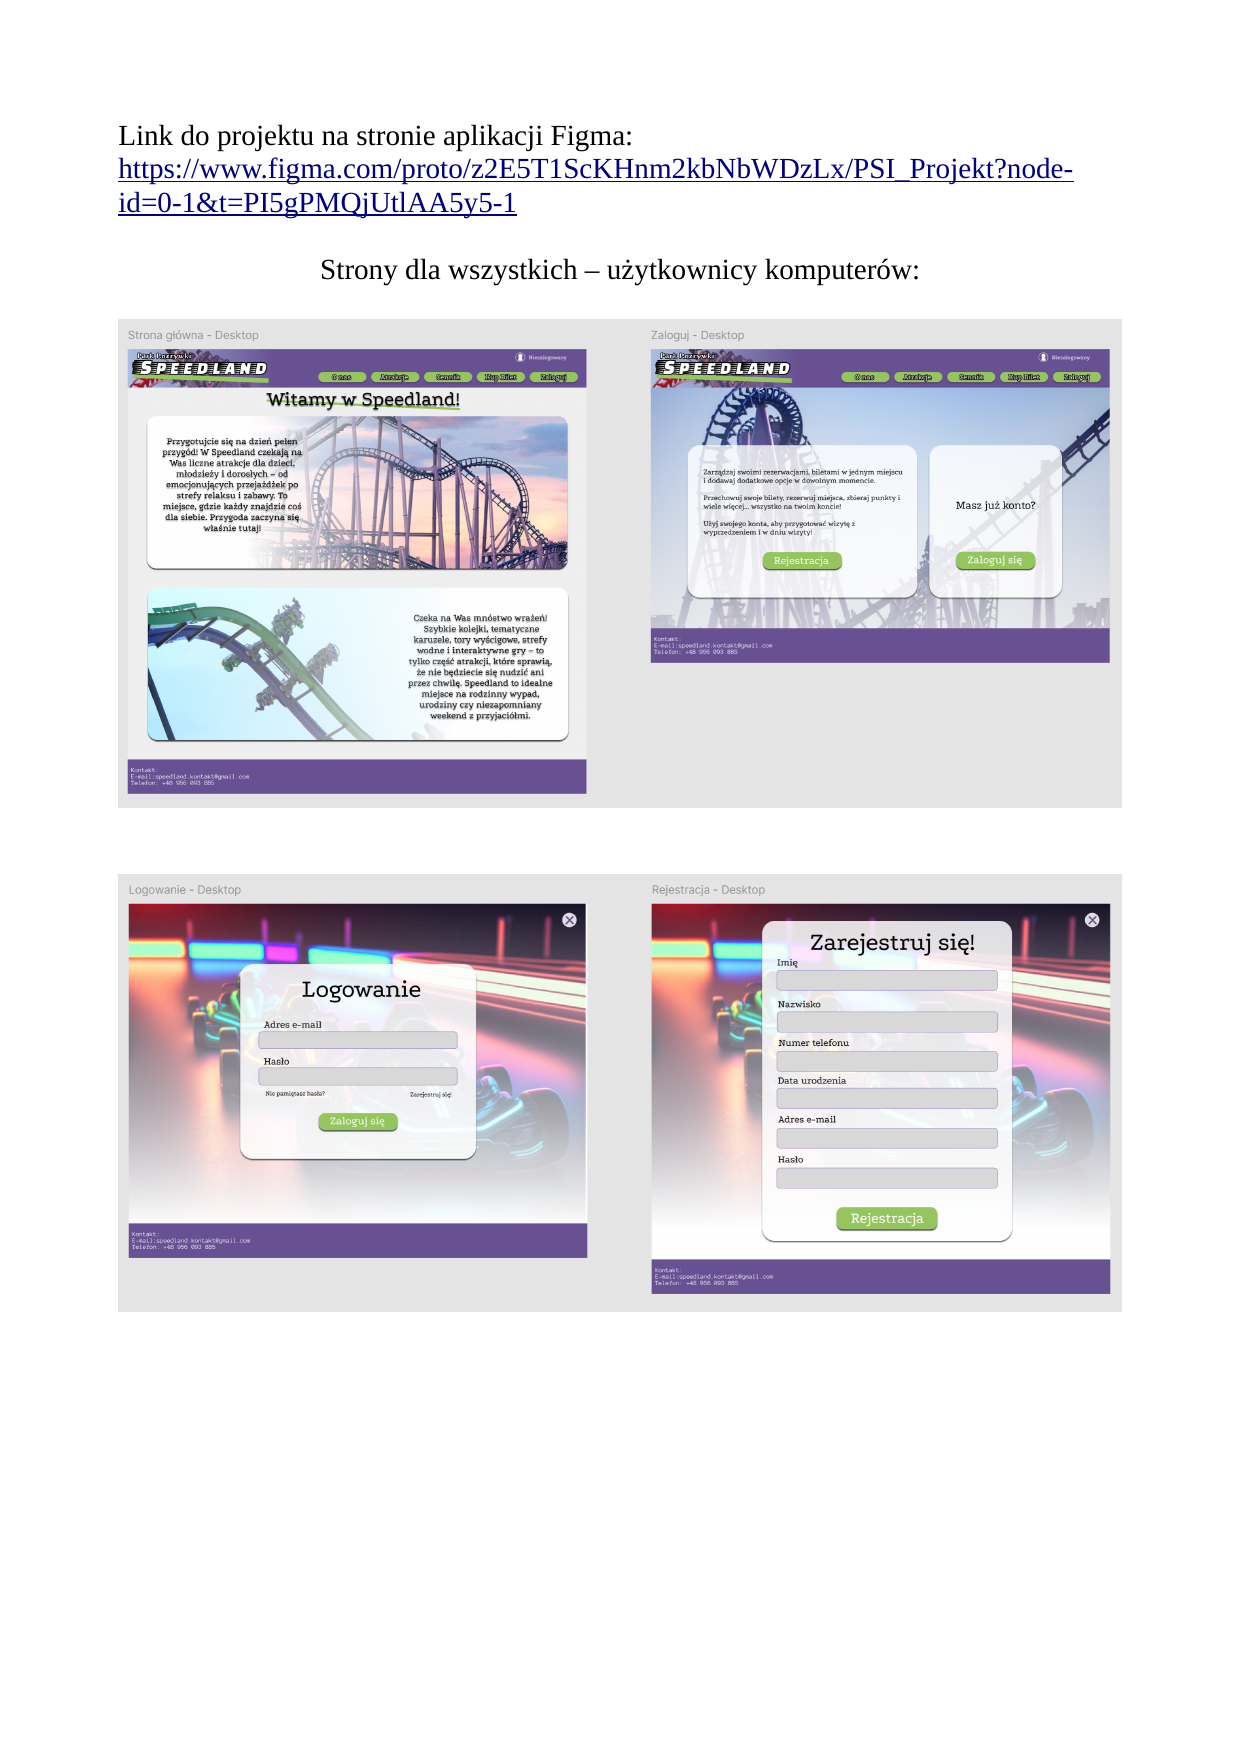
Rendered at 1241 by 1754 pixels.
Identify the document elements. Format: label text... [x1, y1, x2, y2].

picture [118, 874, 1123, 1312]
picture [118, 319, 1123, 808]
text Link do projektu na stronie aplikacji Figma: https://www.figma.com/proto/z2E5T1ScKHnm2kbNbWDzLx/PSI_Projekt?node-id=0-1&t=PI5gPMQjUtlAA5y5-1 [118, 118, 1122, 219]
text Strony dla wszystkich – użytkownicy komputerów: [118, 252, 1122, 286]
